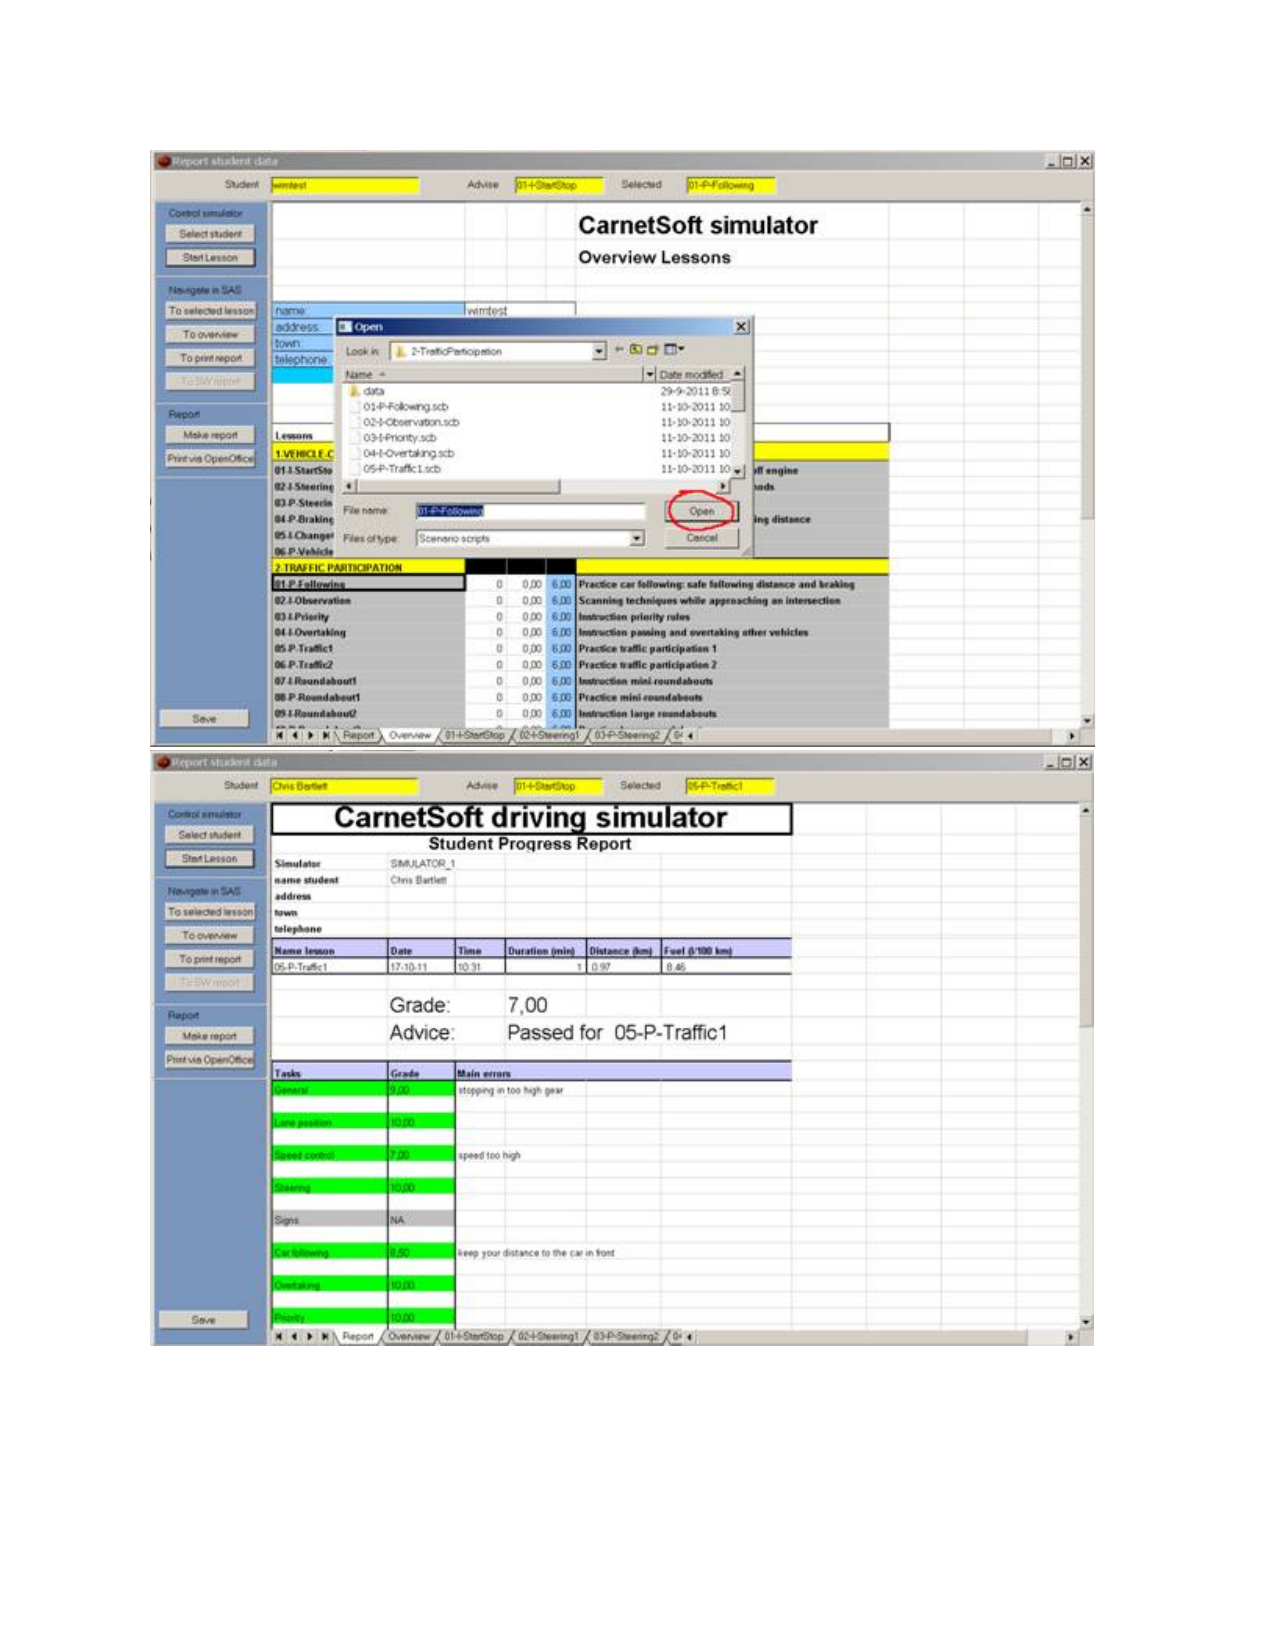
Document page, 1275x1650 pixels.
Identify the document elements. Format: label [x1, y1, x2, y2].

picture [150, 150, 1096, 747]
picture [150, 750, 1094, 1346]
